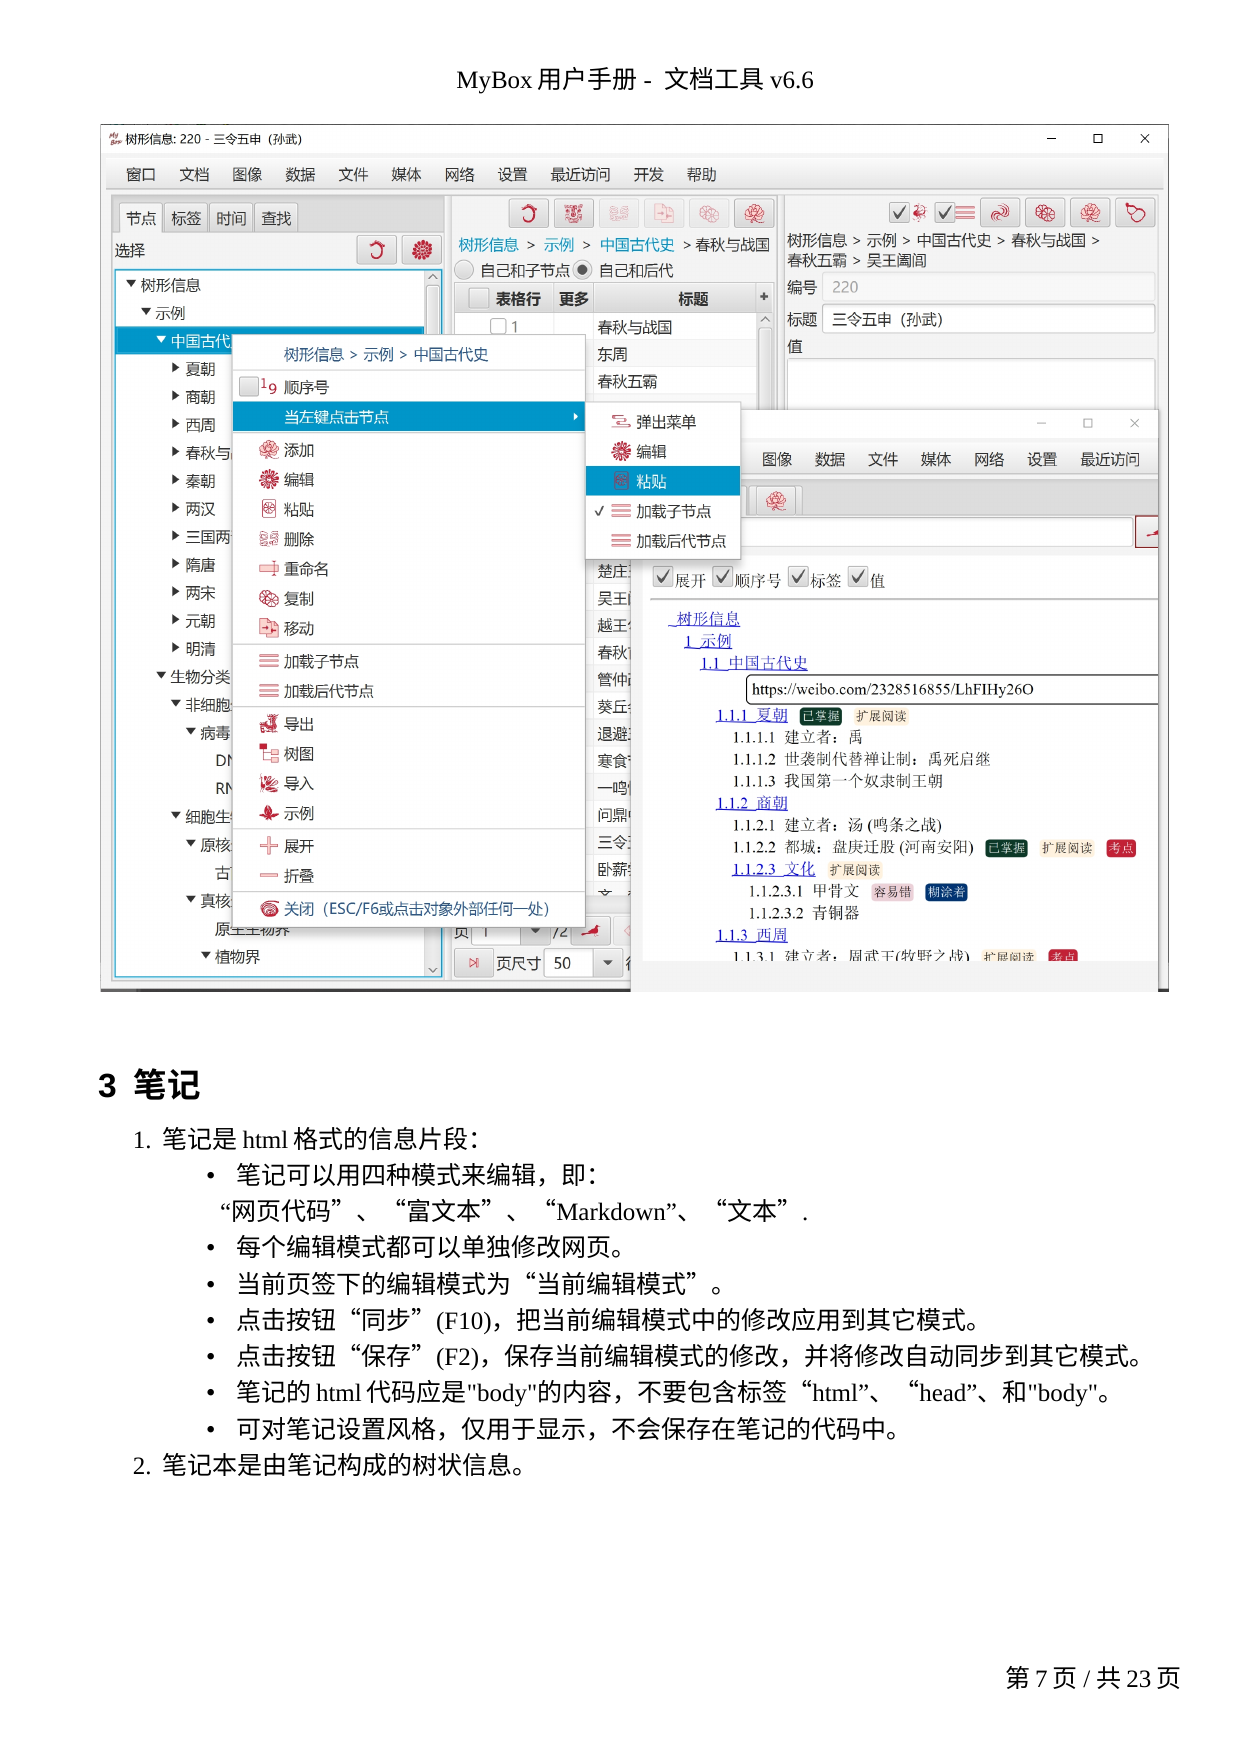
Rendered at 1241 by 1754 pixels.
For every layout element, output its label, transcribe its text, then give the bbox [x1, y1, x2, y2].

list 点击按钮“保存”(F2)，保存当前编辑模式的修改，并将修改自动同步到其它模式。 [206, 1337, 1181, 1373]
list 笔记可以用四种模式来编辑，即： [206, 1155, 1181, 1192]
list 每个编辑模式都可以单独修改网页。 [206, 1228, 1181, 1264]
picture [100, 124, 1169, 992]
subtitle 笔记 [88, 1058, 1181, 1107]
list 当前页签下的编辑模式为“当前编辑模式”。 [206, 1264, 1181, 1300]
list 点击按钮“同步”(F10)，把当前编辑模式中的修改应用到其它模式。 [206, 1300, 1181, 1337]
list 可对笔记设置风格，仅用于显示，不会保存在笔记的代码中。 [206, 1409, 1181, 1445]
list 笔记的html代码应是"body"的内容，不要包含标签“html”、“head”、和"body"。 [206, 1373, 1181, 1409]
list 笔记本是由笔记构成的树状信息。 [133, 1445, 1181, 1482]
text “网页代码”、“富文本”、“Markdown”、“文本”. [220, 1192, 1181, 1228]
list 笔记是html格式的信息片段： [133, 1119, 1181, 1155]
